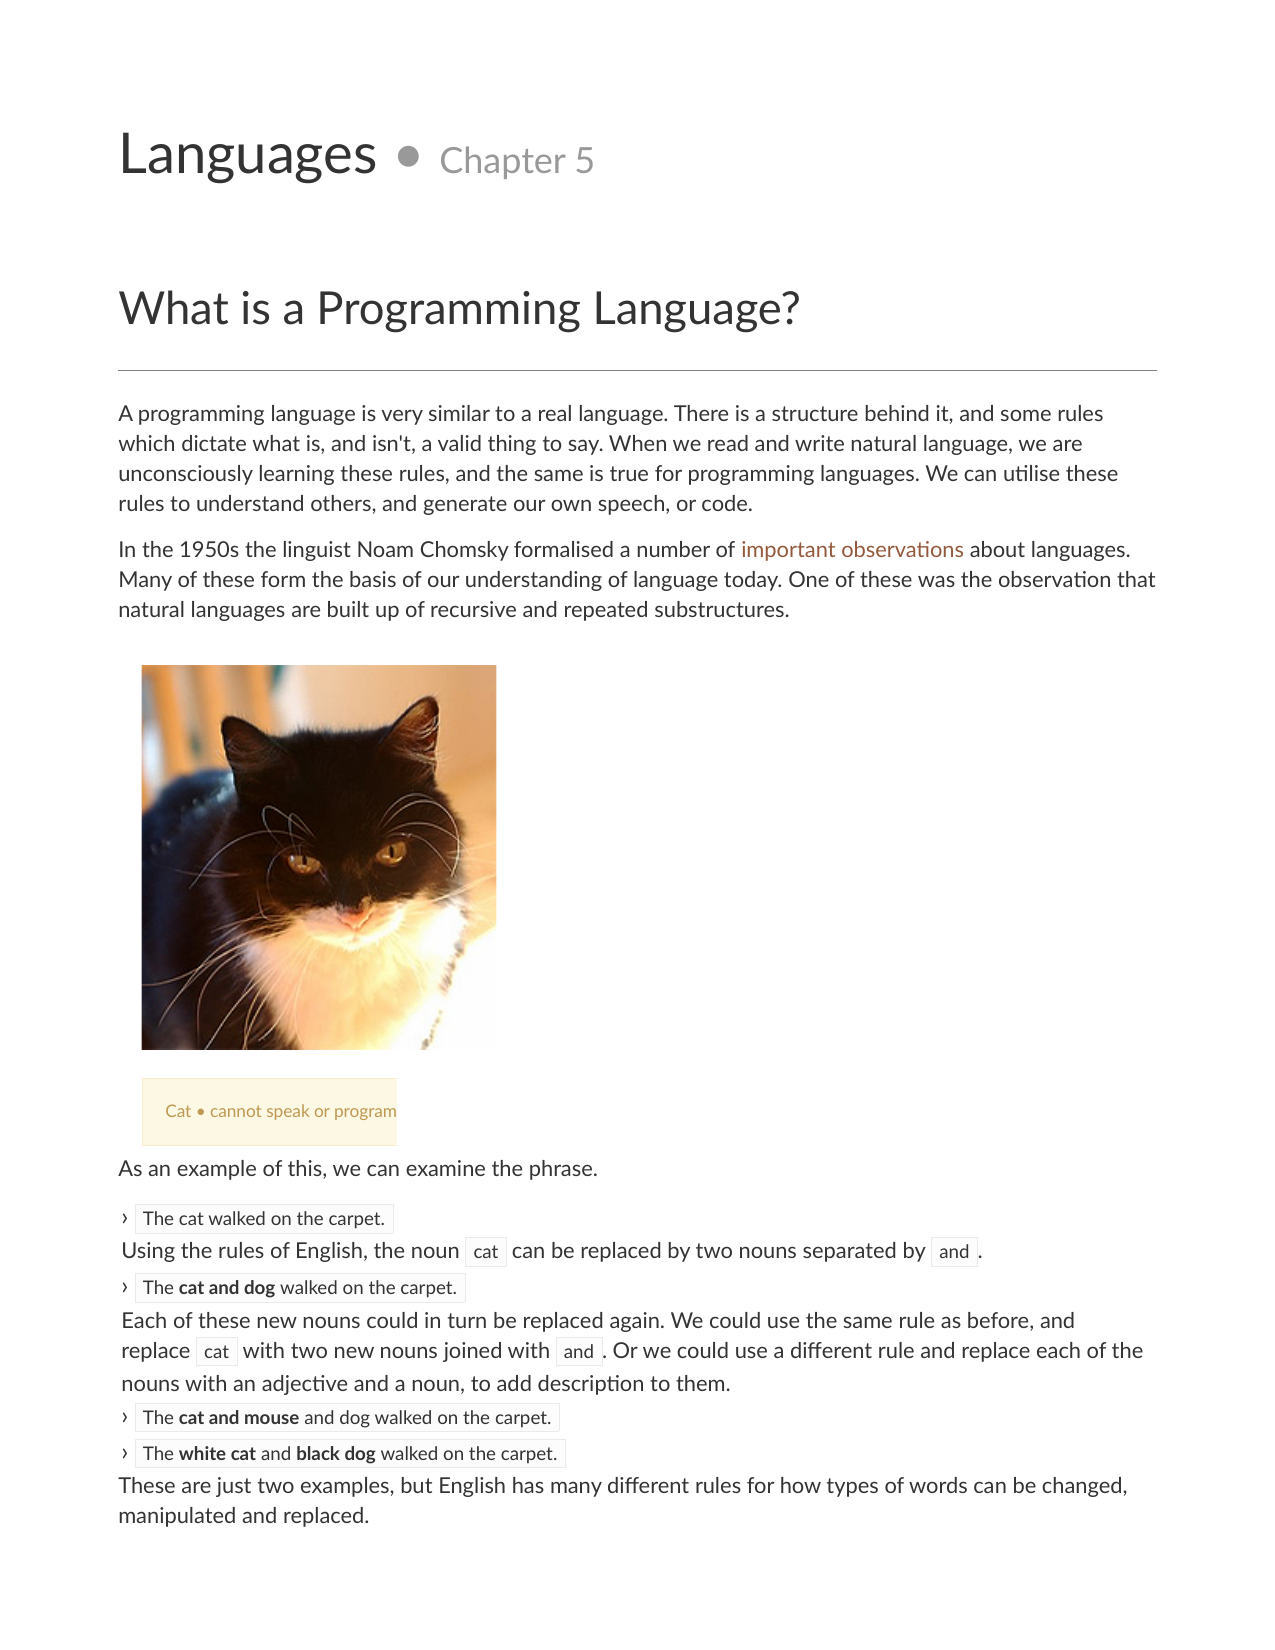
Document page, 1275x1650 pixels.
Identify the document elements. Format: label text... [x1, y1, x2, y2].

subtitle What is a Programming Language? [118, 279, 1157, 334]
text cat [466, 1238, 506, 1266]
text can be replaced by two nouns separated by [507, 1237, 931, 1266]
text These are just two examples, but English has many different rules for how types of words can be changed, manipulated and replaced. [118, 1472, 1157, 1528]
text › The cat and dog walked on the carpet. [121, 1270, 1154, 1302]
text › The cat walked on the carpet. [121, 1201, 1154, 1233]
text › The white cat and black dog walked on the carpet. [121, 1436, 1154, 1467]
text As an example of this, we can examine the phrase. [118, 1155, 1157, 1181]
picture [141, 665, 497, 1050]
text Cat • cannot speak or program [142, 1077, 1133, 1145]
text . [978, 1237, 1154, 1266]
text and [932, 1238, 977, 1266]
text A programming language is very similar to a real language. There is a structure behind it, and some rules which dictate what is, and isn't, a valid thing to say. When we read and write natural language, we are unconsciously learning these rules, and the same is true for programming languages. We can utilise these rules to understand others, and generate our own speech, or code. [118, 400, 1157, 516]
text Each of these new nouns could in turn be replaced again. We could use the same rule as before, and replace cat with two new nouns joined with and. Or we could use a different rule and replace each of the nouns with an adjective and a noun, to add description to them. [121, 1306, 1154, 1396]
subtitle Languages • Chapter 5 [118, 118, 1157, 186]
text Using the rules of English, the noun [121, 1237, 465, 1266]
text › The cat and mouse and dog walked on the carpet. [121, 1399, 1154, 1431]
text In the 1950s the linguist Noam Chomsky formalised a number of important observations about languages. Many of these form the basis of our understanding of language today. One of these was the observation that natural languages are built up of recursive and repeated substructures. [118, 536, 1157, 622]
